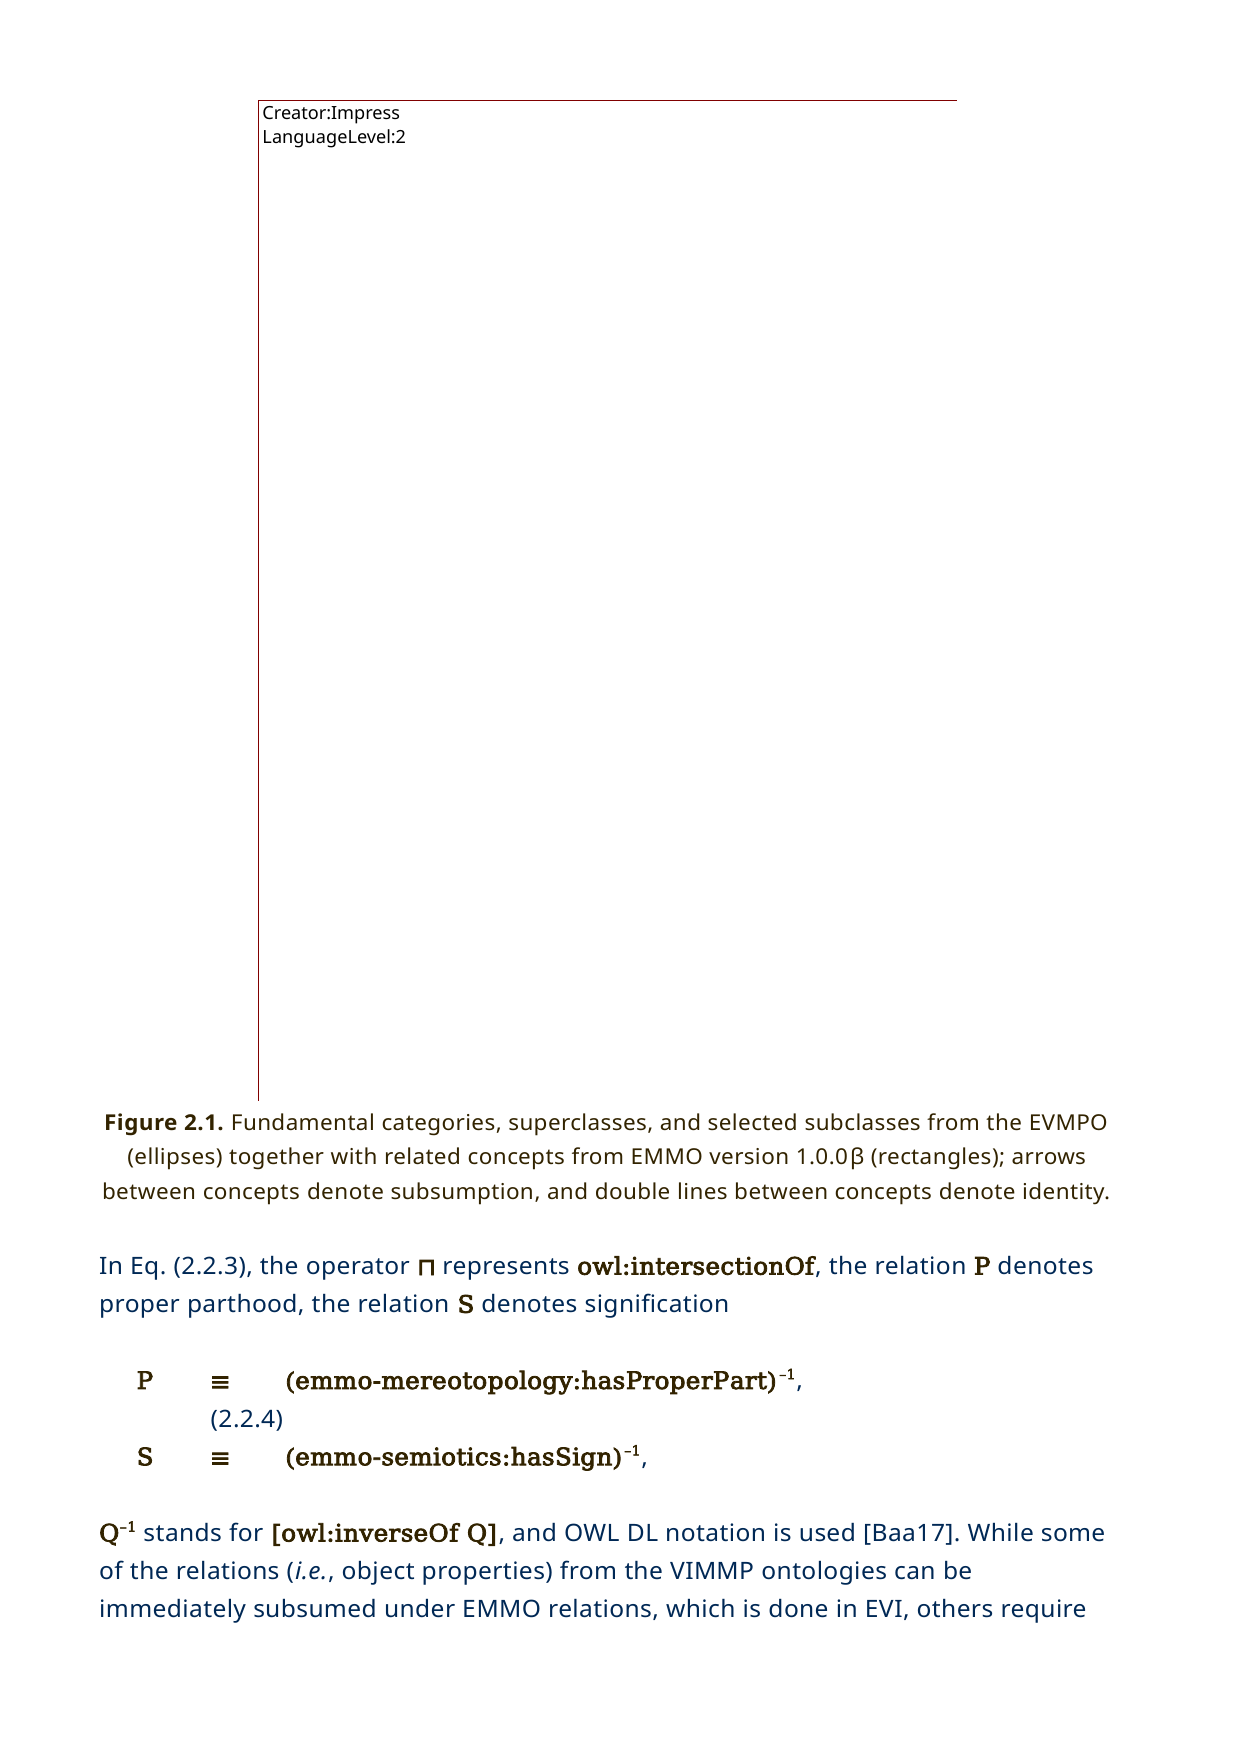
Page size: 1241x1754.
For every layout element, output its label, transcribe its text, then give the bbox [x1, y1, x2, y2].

text In Eq. (2.2.3), the operator ⊓ represents owl:intersectionOf, the relation P denotes proper parthood, the relation S denotes signification [99, 1249, 1114, 1320]
text P ≡ (emmo-mereotopology:hasProperPart)–1, (2.2.4) [136, 1363, 1114, 1434]
text Figure 2.1. Fundamental categories, superclasses, and selected subclasses from the EVMPO (ellipses) together with related concepts from EMMO version 1.0.0β (rectangles); arrows between concepts denote subsumption, and double lines between concepts denote identity. [99, 1106, 1114, 1206]
text Q–1 stands for [owl:inverseOf Q], and OWL DL notation is used [Baa17]. While some of the relations (i.e., object properties) from the VIMMP ontologies can be immediately subsumed under EMMO relations, which is done in EVI, others require [99, 1516, 1114, 1625]
text S ≡ (emmo-semiotics:hasSign)–1, [136, 1439, 1114, 1472]
